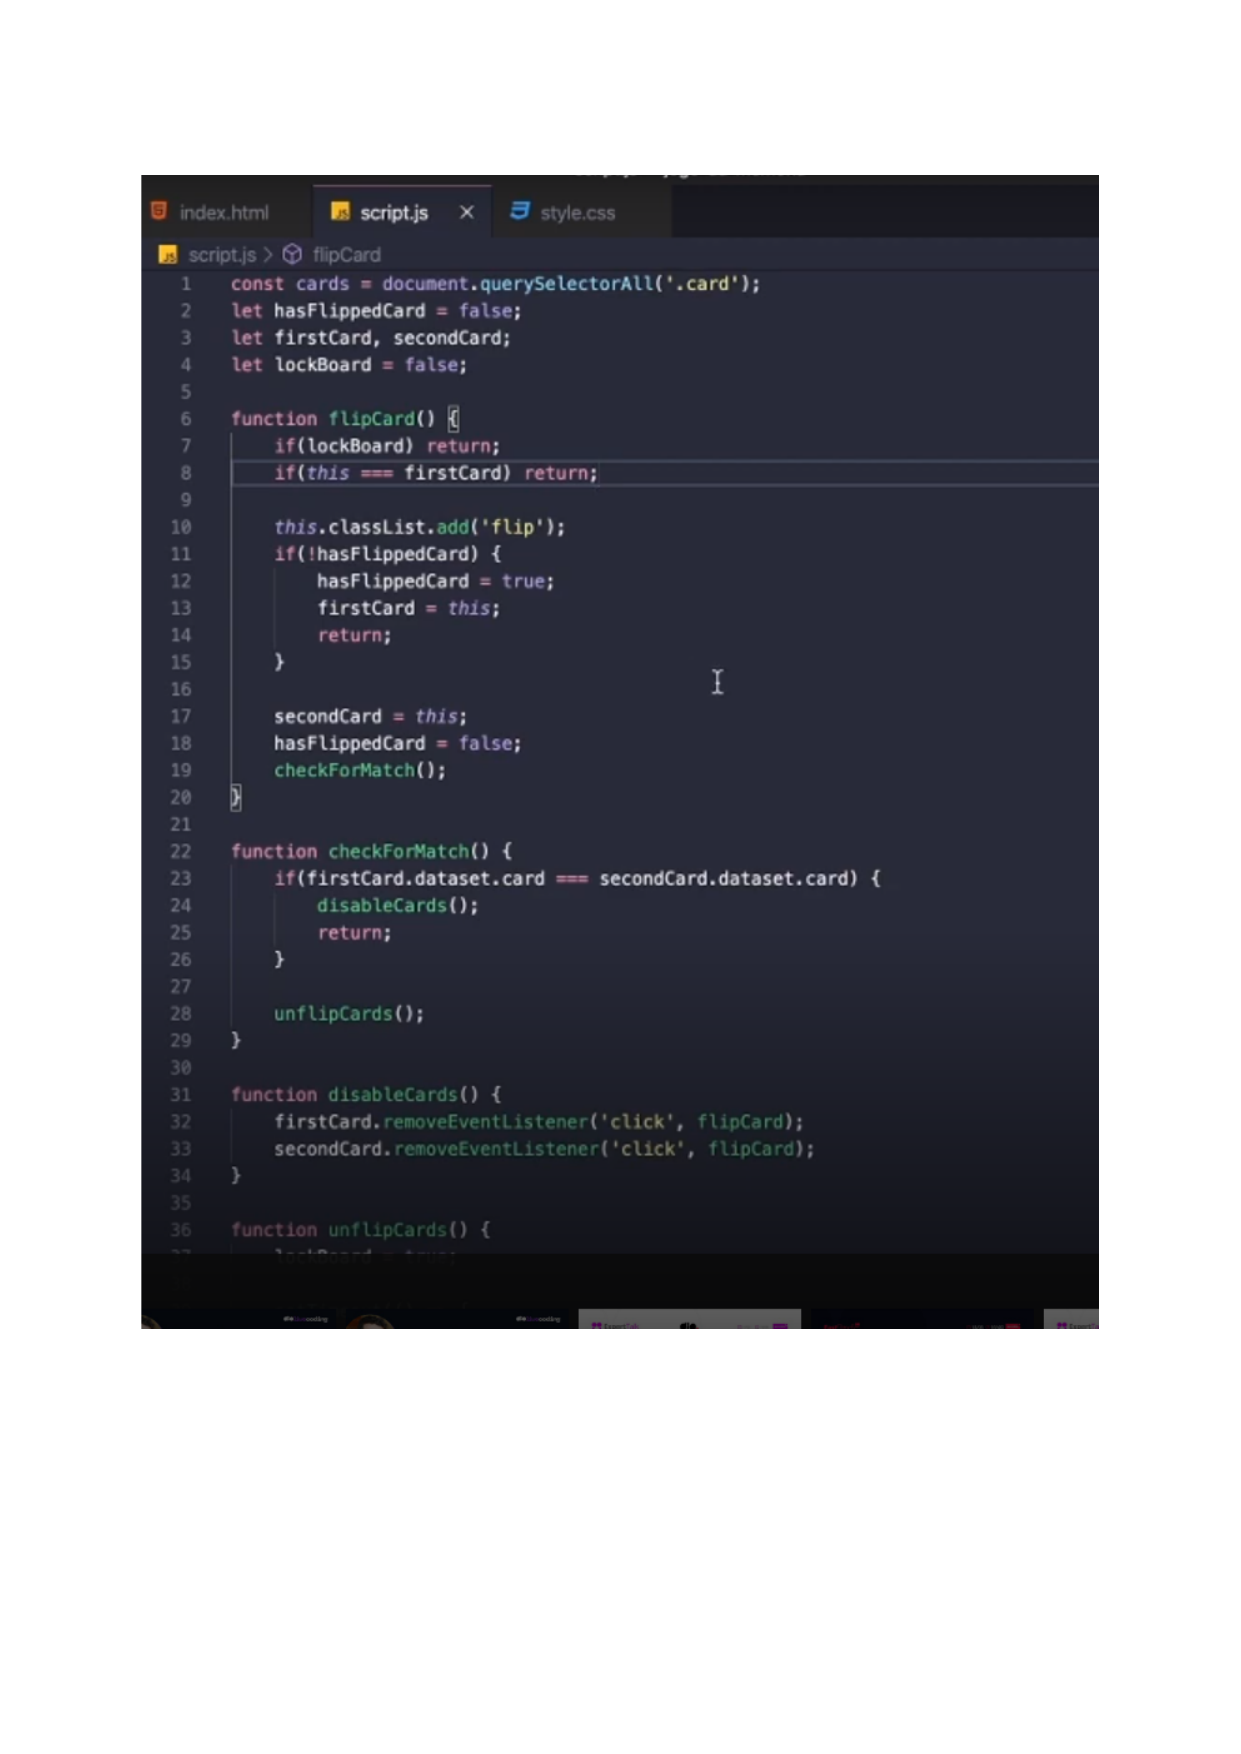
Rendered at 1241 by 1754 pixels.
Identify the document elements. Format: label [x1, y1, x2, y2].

picture [141, 175, 1099, 1329]
